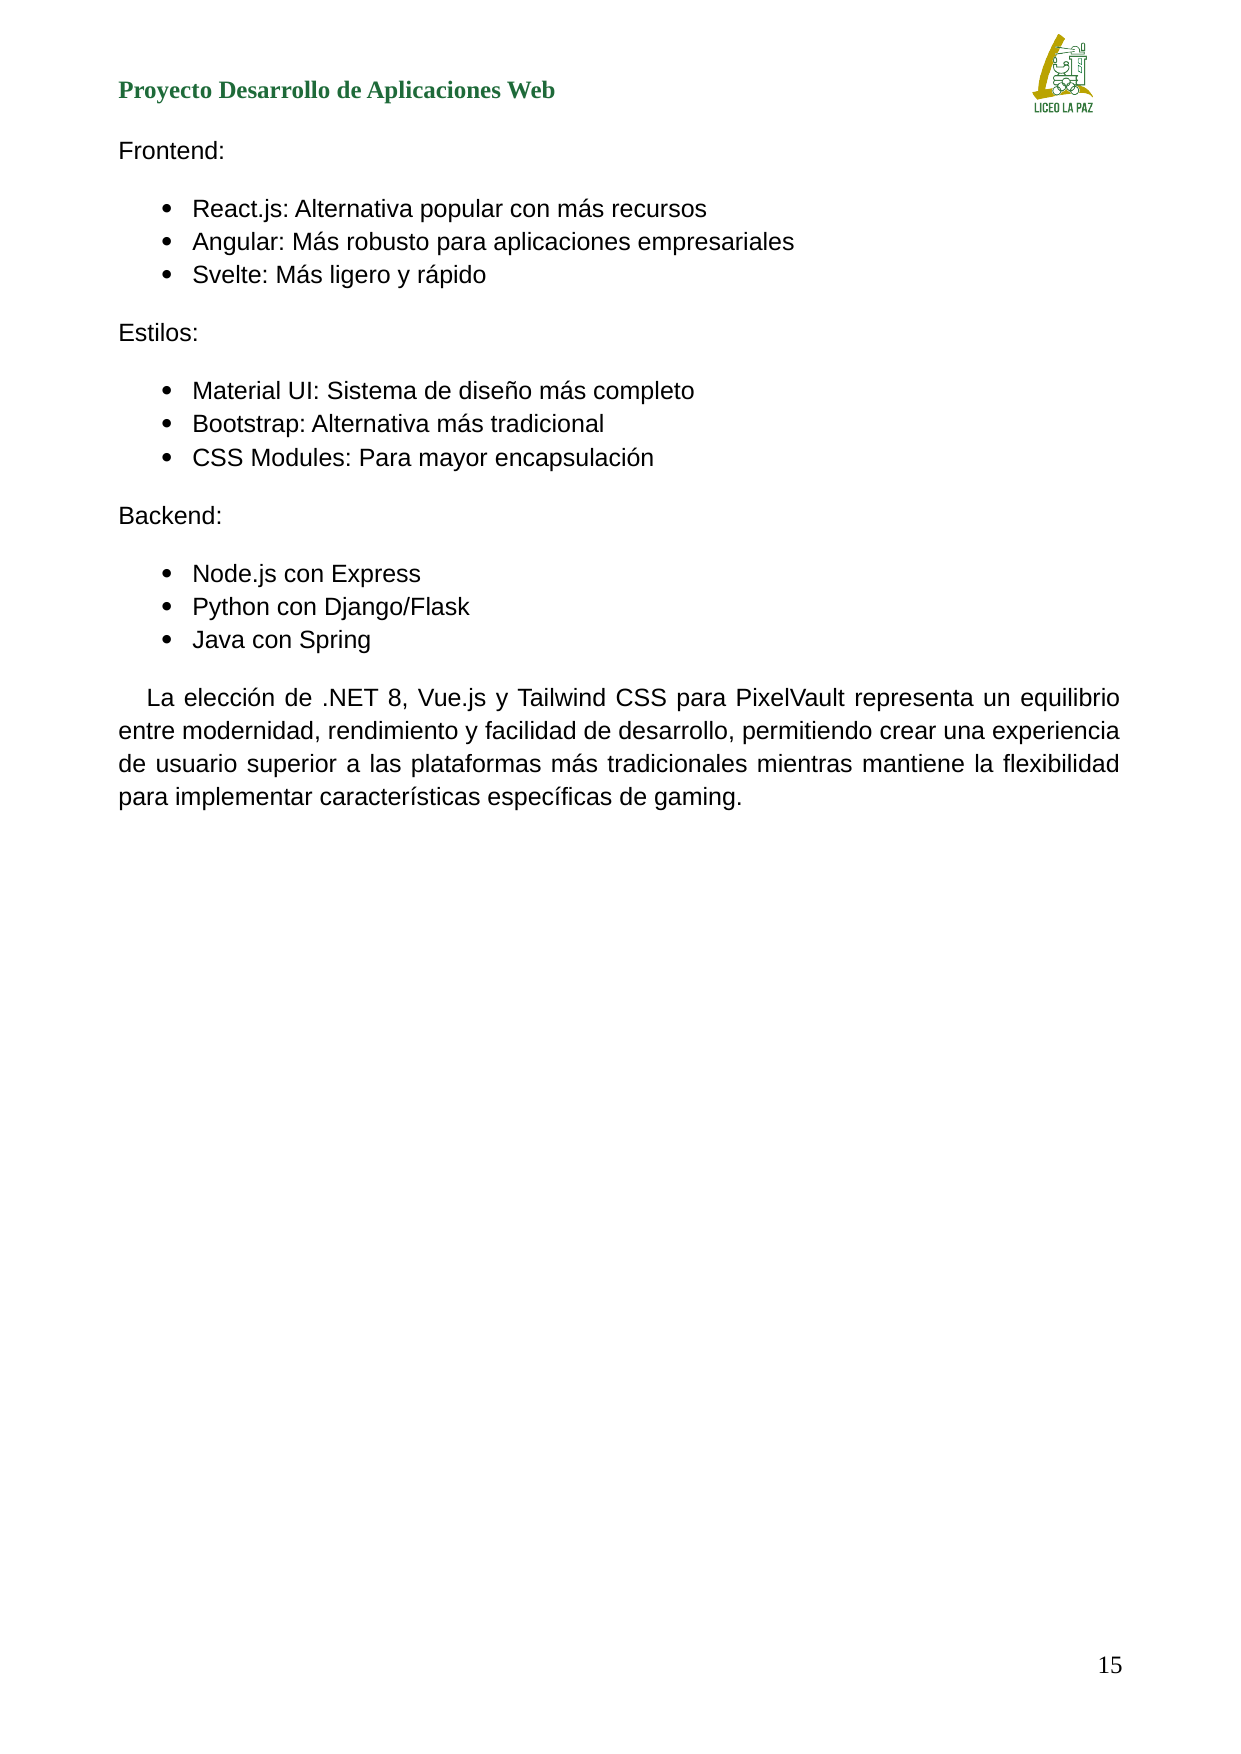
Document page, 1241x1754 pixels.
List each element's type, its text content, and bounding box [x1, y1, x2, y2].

text Estilos: [118, 318, 1122, 347]
list React.js: Alternativa popular con más recursos [162, 194, 1122, 223]
list CSS Modules: Para mayor encapsulación [162, 442, 1122, 471]
list Angular: Más robusto para aplicaciones empresariales [162, 227, 1122, 256]
list Node.js con Express [162, 559, 1122, 587]
list Svelte: Más ligero y rápido [162, 260, 1122, 289]
list Material UI: Sistema de diseño más completo [162, 376, 1122, 405]
text Frontend: [118, 136, 1122, 164]
list Python con Django/Flask [162, 592, 1122, 621]
list Java con Spring [162, 625, 1122, 654]
text Backend: [118, 501, 1122, 529]
picture [1025, 26, 1100, 121]
text La elección de .NET 8, Vue.js y Tailwind CSS para PixelVault representa un equilibrio entre modernidad, rendimiento y facilidad de desarrollo, permitiendo crear una experiencia de usuario superior a las plataformas más tradicionales mientras mantiene la flexibilidad para implementar características específicas de gaming. [118, 683, 1122, 811]
list Bootstrap: Alternativa más tradicional [162, 409, 1122, 438]
